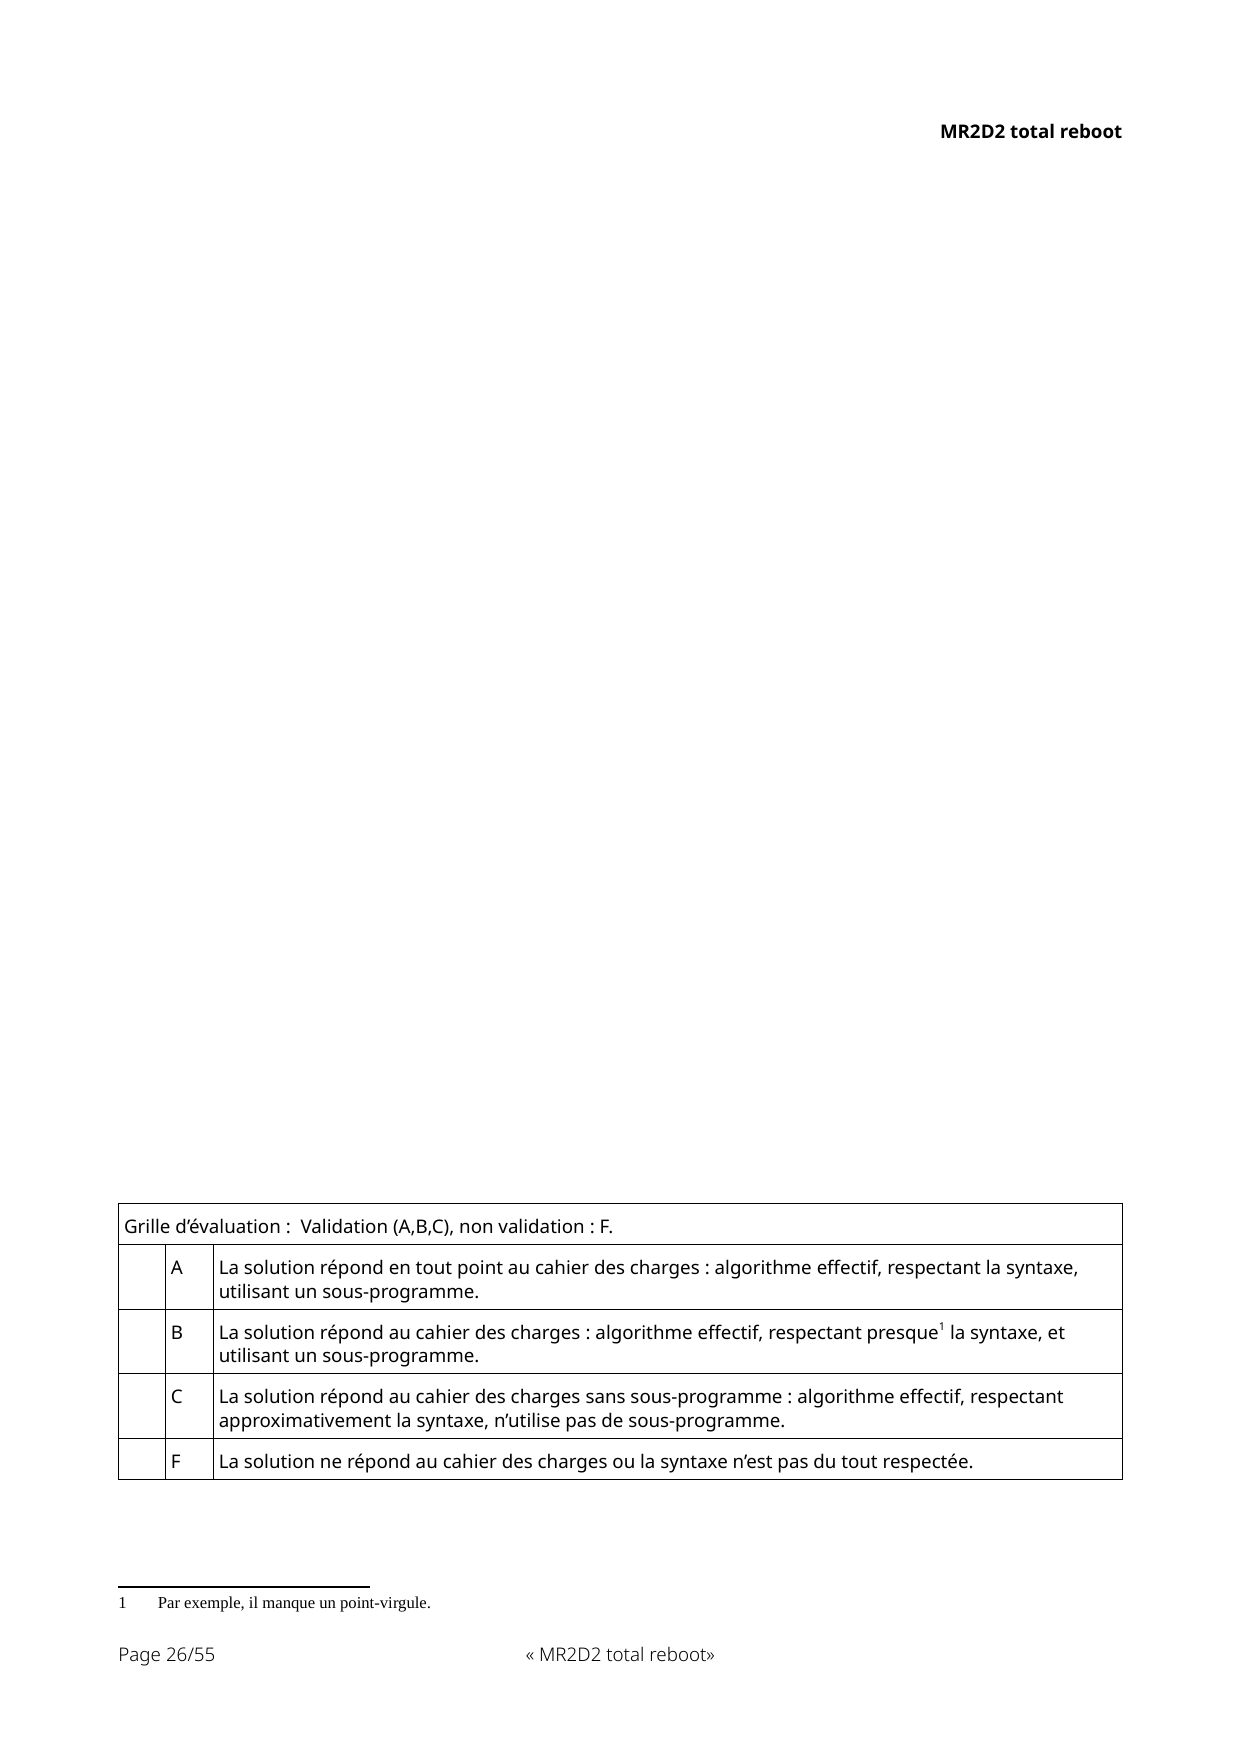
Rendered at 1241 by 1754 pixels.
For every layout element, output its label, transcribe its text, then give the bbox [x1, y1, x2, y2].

table_cell A [166, 1245, 213, 1308]
table_cell La solution répond au cahier des charges sans sous-programme : algorithme effectif, respectant approximativement la syntaxe, n’utilise pas de sous-programme. [214, 1374, 1122, 1438]
table_cell La solution répond en tout point au cahier des charges : algorithme effectif, respectant la syntaxe, utilisant un sous-programme. [214, 1245, 1122, 1308]
table_cell La solution ne répond au cahier des charges ou la syntaxe n’est pas du tout respectée. [214, 1439, 1122, 1479]
table_cell B [166, 1310, 213, 1373]
table_cell [119, 1439, 165, 1479]
table_header Grille d’évaluation : Validation (A,B,C), non validation : F. [119, 1204, 1122, 1244]
table_cell F [166, 1439, 213, 1479]
table_cell [119, 1310, 165, 1373]
table_cell [119, 1374, 165, 1438]
table_cell [119, 1245, 165, 1308]
table_cell C [166, 1374, 213, 1438]
table_cell La solution répond au cahier des charges : algorithme effectif, respectant presque la syntaxe, et utilisant un sous-programme. [214, 1310, 1122, 1373]
